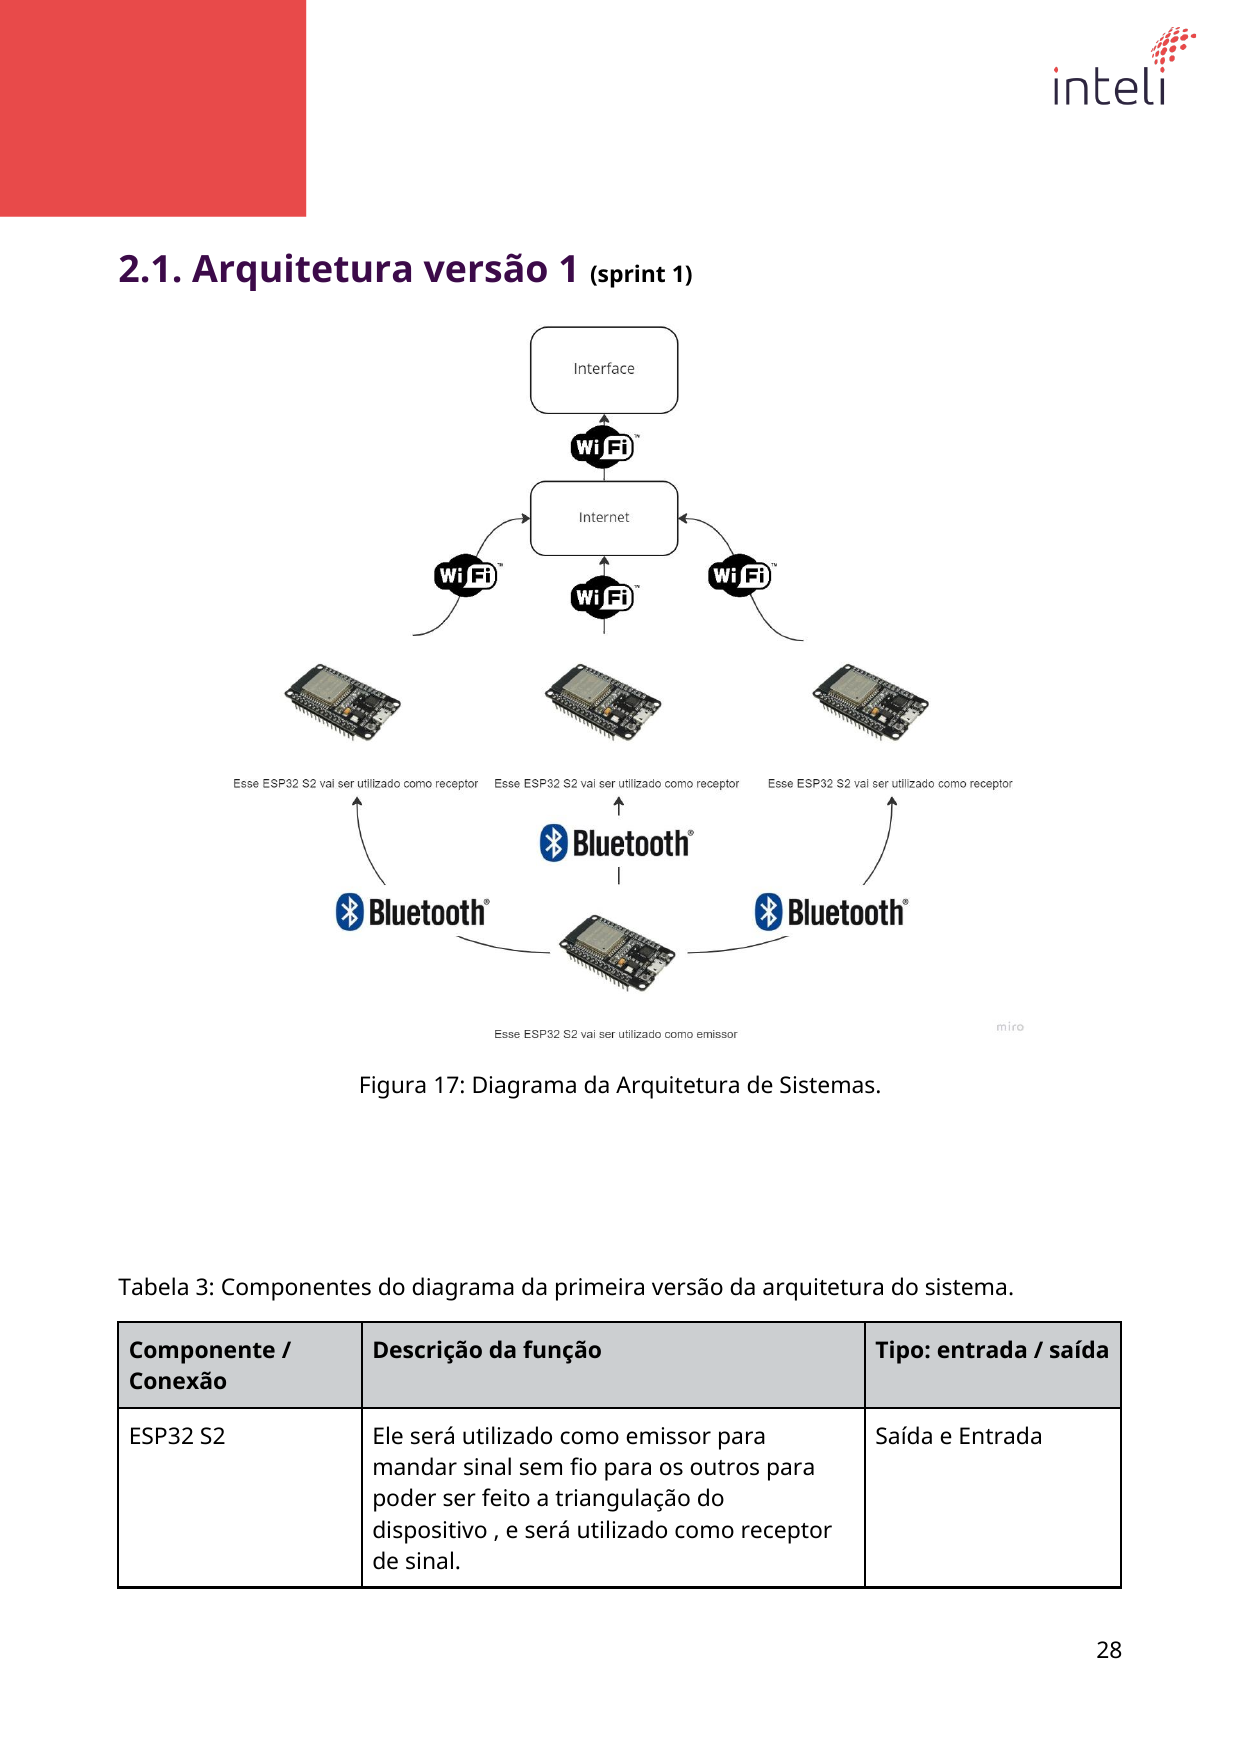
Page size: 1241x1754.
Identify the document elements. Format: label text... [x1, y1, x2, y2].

picture [197, 293, 1043, 1050]
subtitle 2.1. Arquitetura versão 1 (sprint 1) [118, 118, 1122, 293]
table_header Componente / Conexão [119, 1323, 361, 1407]
table_header Descrição da função [363, 1323, 864, 1407]
table_cell Ele será utilizado como emissor para mandar sinal sem fio para os outros para poder ser feito a triangulação do dispositivo , e será utilizado como receptor de sinal. [363, 1409, 864, 1586]
text Figura 17: Diagrama da Arquitetura de Sistemas. [118, 1069, 1122, 1100]
picture [0, 0, 307, 217]
table_header Tipo: entrada / saída [866, 1323, 1120, 1407]
table_cell Saída e Entrada [866, 1409, 1120, 1586]
table_cell ESP32 S2 [119, 1409, 361, 1586]
text Tabela 3: Componentes do diagrama da primeira versão da arquitetura do sistema. [118, 1271, 1122, 1302]
picture [1054, 27, 1197, 105]
